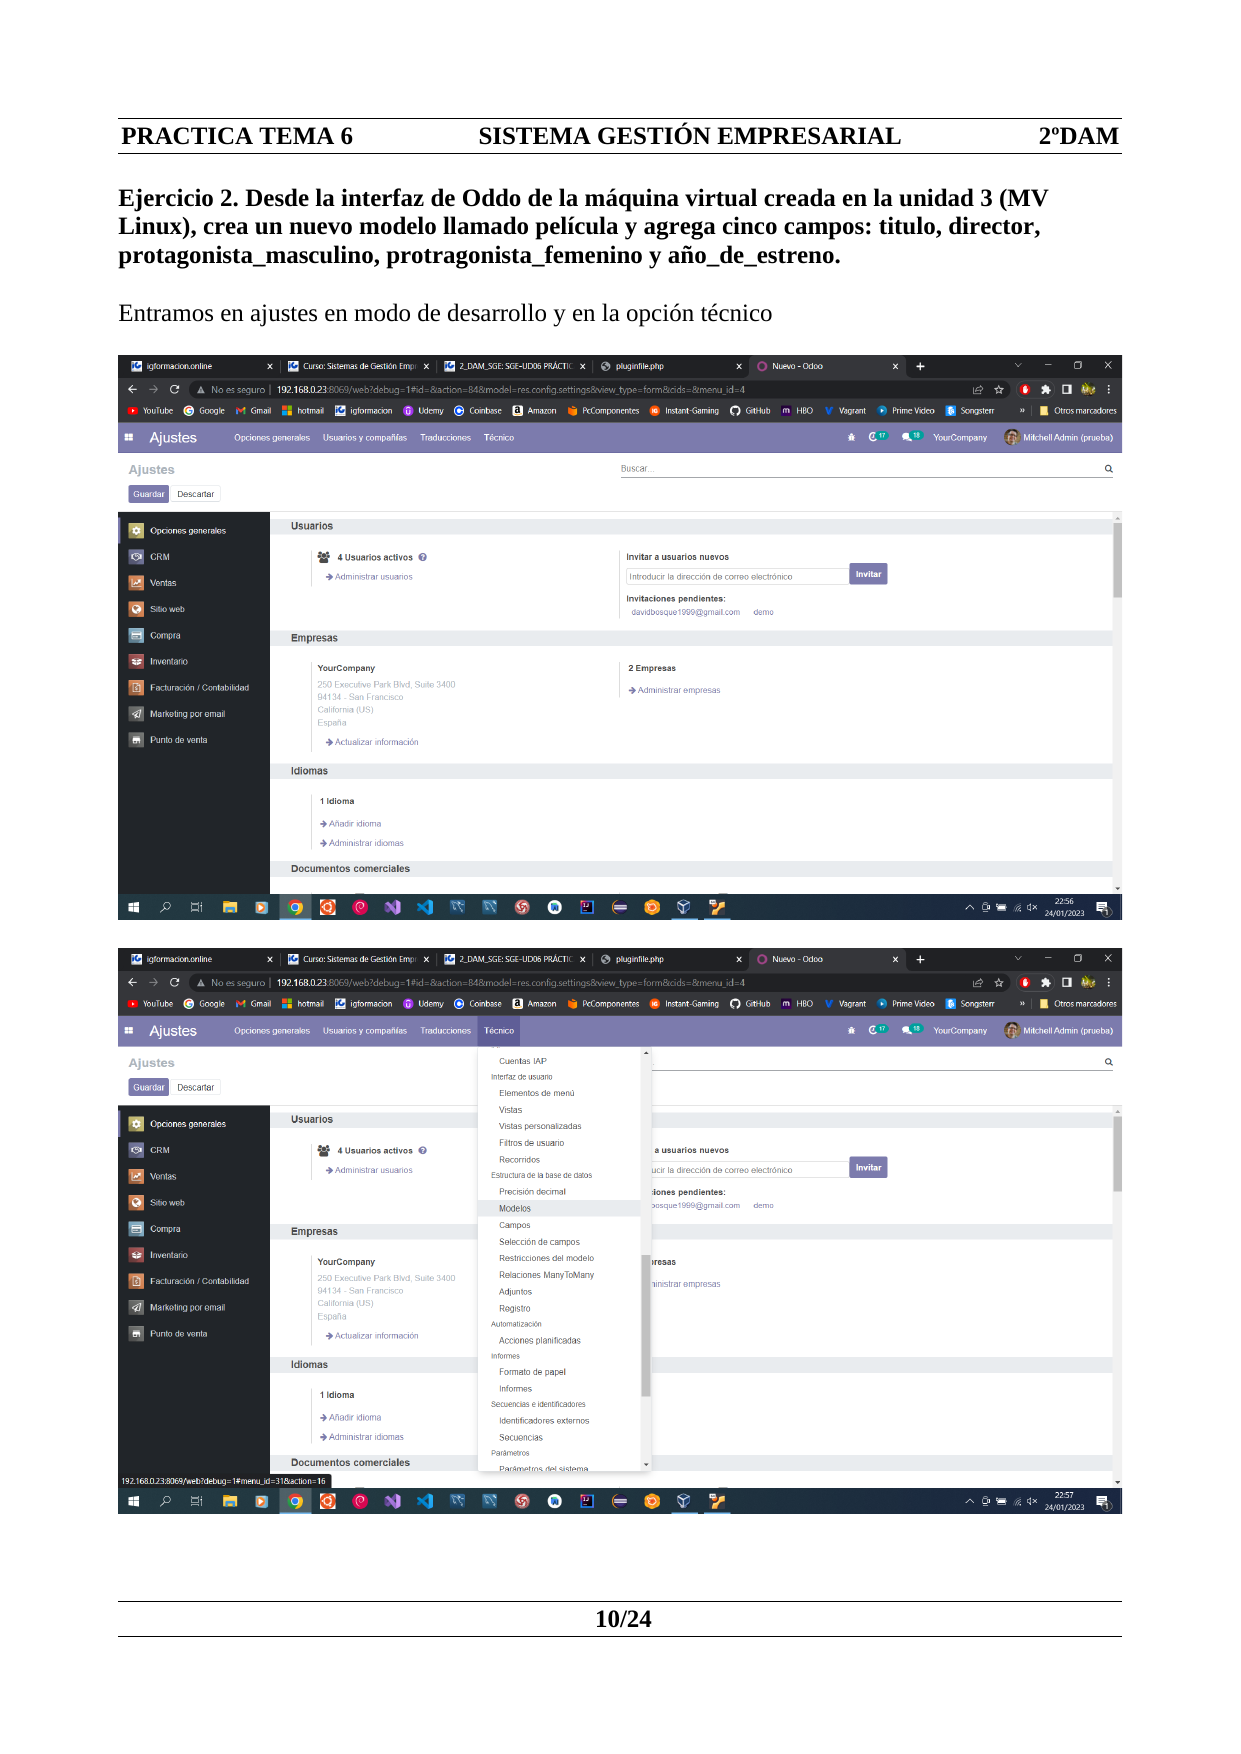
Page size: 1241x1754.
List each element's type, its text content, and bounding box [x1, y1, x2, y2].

text Ejercicio 2. Desde la interfaz de Oddo de la máquina virtual creada en la unidad 3 (MV Linux), crea un nuevo modelo llamado película y agrega cinco campos: titulo, director, protagonista_masculino, protragonista_femenino y año_de_estreno. [118, 183, 1122, 269]
text Entramos en ajustes en modo de desarrollo y en la opción técnico [118, 298, 1122, 326]
picture [118, 355, 1123, 920]
picture [118, 948, 1123, 1514]
